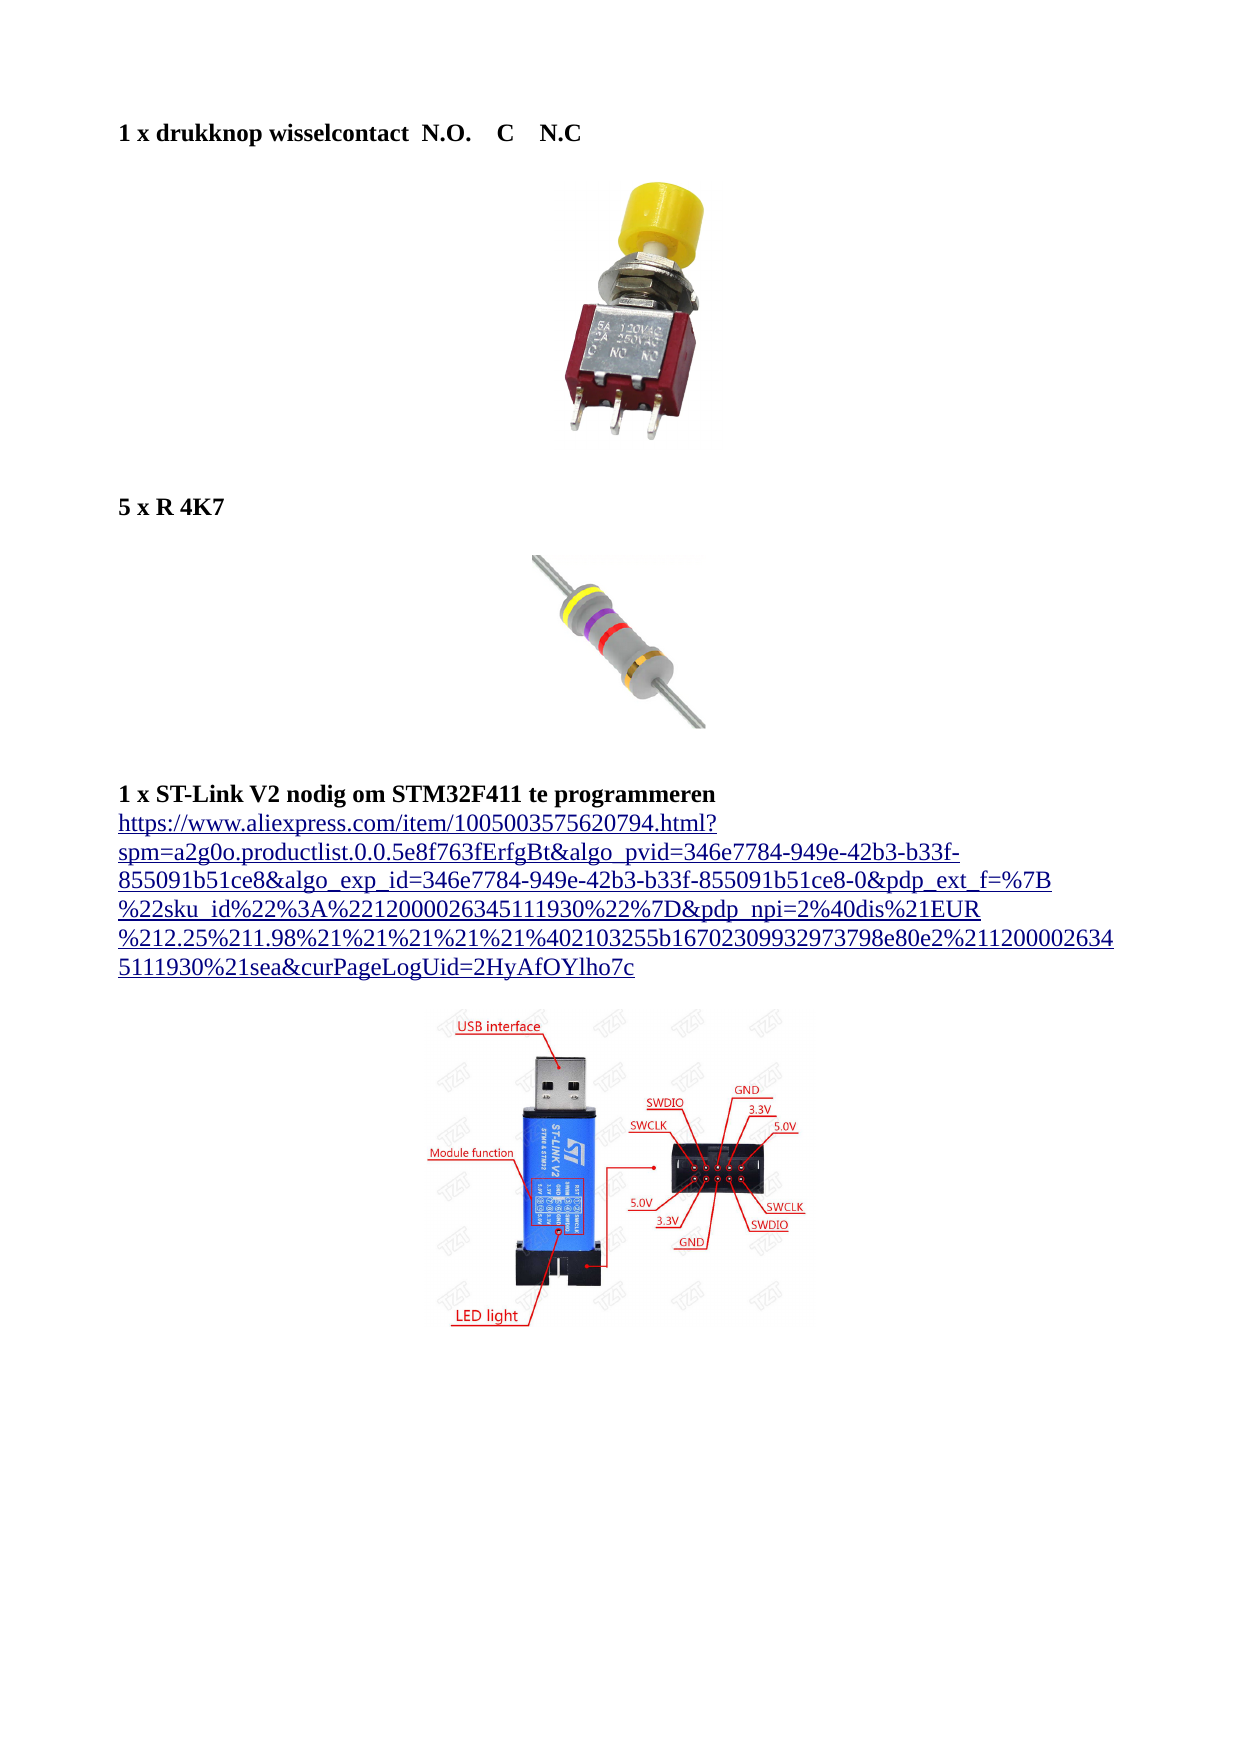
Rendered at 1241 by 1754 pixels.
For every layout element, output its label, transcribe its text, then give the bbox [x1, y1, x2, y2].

text 5 x R 4K7 [118, 492, 1122, 521]
picture [423, 1009, 817, 1327]
text 1 x ST-Link V2 nodig om STM32F411 te programmeren [118, 779, 1122, 808]
picture [526, 549, 714, 729]
picture [553, 181, 723, 450]
text https://www.aliexpress.com/item/1005003575620794.html?spm=a2g0o.productlist.0.0.5e8f763fErfgBt&algo_pvid=346e7784-949e-42b3-b33f-855091b51ce8&algo_exp_id=346e7784-949e-42b3-b33f-855091b51ce8-0&pdp_ext_f=%7B%22sku_id%22%3A%2212000026345111930%22%7D&pdp_npi=2%40dis%21EUR%212.25%211.98%21%21%21%21%21%402103255b16702309932973798e80e2%2112000026345111930%21sea&curPageLogUid=2HyAfOYlho7c [118, 808, 1122, 981]
text 1 x drukknop wisselcontact N.O. C N.C [118, 118, 1122, 147]
